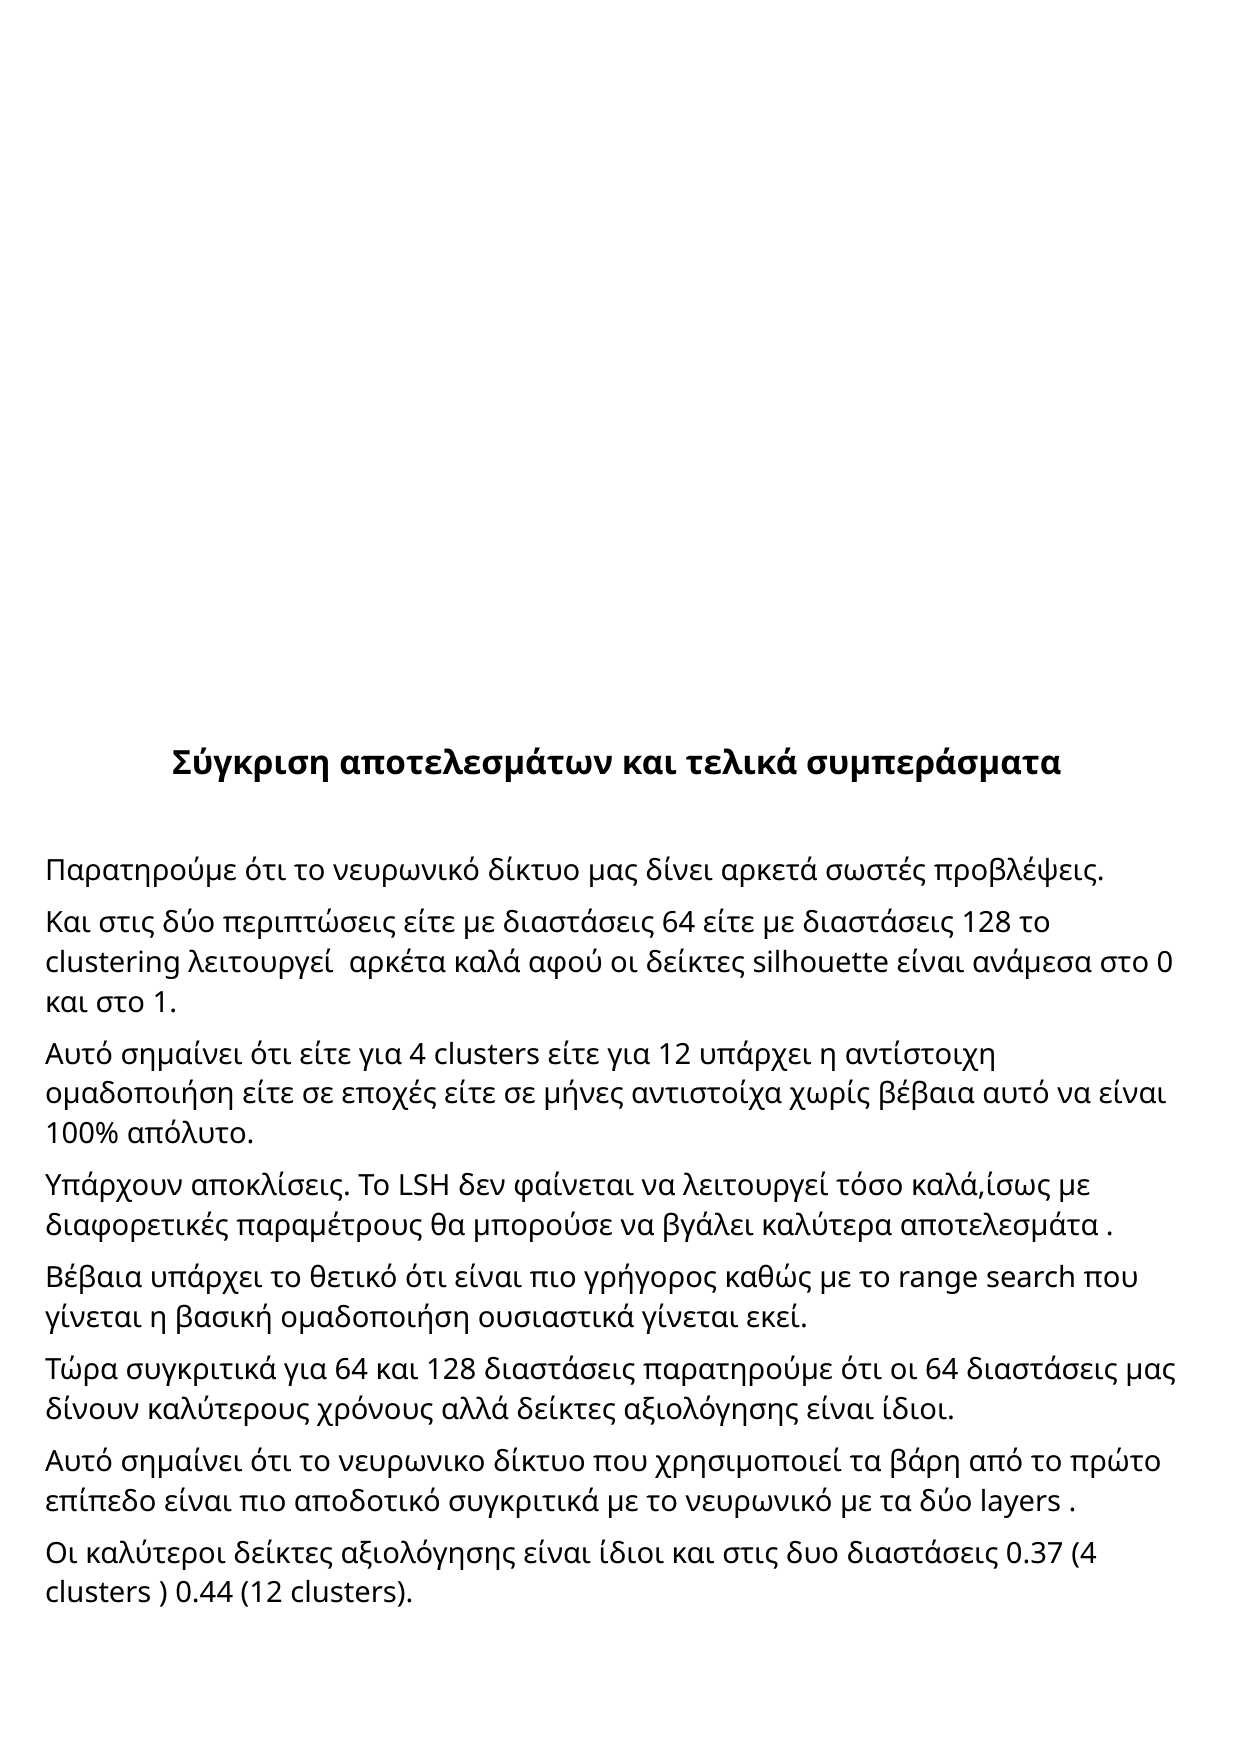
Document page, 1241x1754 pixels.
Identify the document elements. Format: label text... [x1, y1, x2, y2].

text Υπάρχουν αποκλίσεις. Το LSH δεν φαίνεται να λειτουργεί τόσο καλά,ίσως με διαφορετικές παραμέτρους θα μπορούσε να βγάλει καλύτερα αποτελεσμάτα . [45, 1164, 1189, 1244]
text Αυτό σημαίνει ότι είτε για 4 clusters είτε για 12 υπάρχει η αντίστοιχη ομαδοποιήση είτε σε εποχές είτε σε μήνες αντιστοίχα χωρίς βέβαια αυτό να είναι 100% απόλυτο. [45, 1033, 1189, 1152]
subtitle Σύγκριση αποτελεσμάτων και τελικά συμπεράσματα [45, 739, 1189, 784]
text Βέβαια υπάρχει το θετικό ότι είναι πιο γρήγορος καθώς με το range search που γίνεται η βασική ομαδοποιήση ουσιαστικά γίνεται εκεί. [45, 1256, 1189, 1336]
text Αυτό σημαίνει ότι το νευρωνικο δίκτυο που χρησιμοποιεί τα βάρη από το πρώτο επίπεδο είναι πιο αποδοτικό συγκριτικά με το νευρωνικό με τα δύο layers . [45, 1440, 1189, 1519]
text Και στις δύο περιπτώσεις είτε με διαστάσεις 64 είτε με διαστάσεις 128 το clustering λειτουργεί αρκέτα καλά αφού οι δείκτες silhouette είναι ανάμεσα στο 0 και στο 1. [45, 901, 1189, 1021]
text Παρατηρούμε ότι το νευρωνικό δίκτυο μας δίνει αρκετά σωστές προβλέψεις. [45, 849, 1189, 889]
text Οι καλύτεροι δείκτες αξιολόγησης είναι ίδιοι και στις δυο διαστάσεις 0.37 (4 clusters ) 0.44 (12 clusters). [45, 1532, 1189, 1611]
text Τώρα συγκριτικά για 64 και 128 διαστάσεις παρατηρούμε ότι οι 64 διαστάσεις μας δίνουν καλύτερους χρόνους αλλά δείκτες αξιολόγησης είναι ίδιοι. [45, 1348, 1189, 1428]
